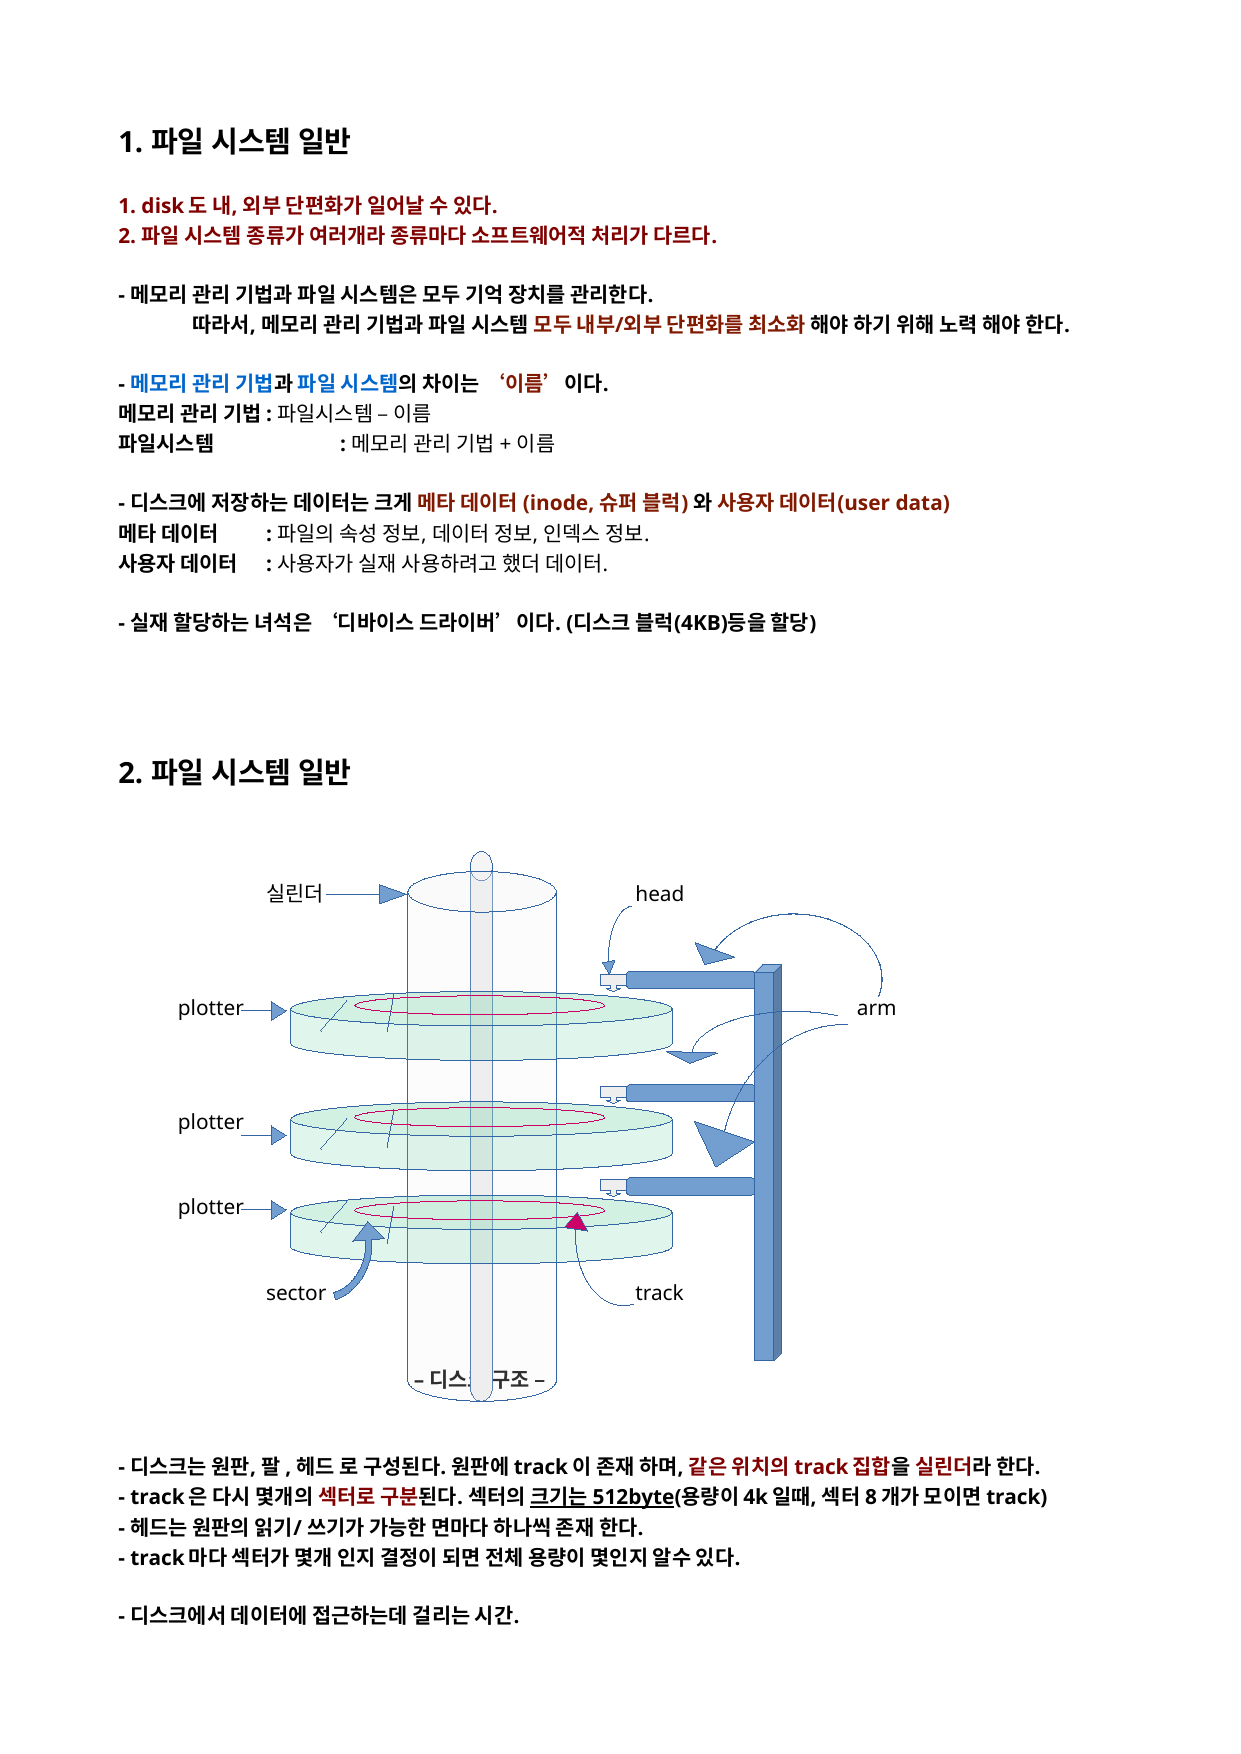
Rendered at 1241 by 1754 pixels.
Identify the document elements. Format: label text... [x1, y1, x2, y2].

text - 디스크에 저장하는 데이터는 크게 메타 데이터 (inode, 슈퍼 블럭) 와 사용자 데이터(user data) [118, 486, 1122, 517]
text 따라서, 메모리 관리 기법과 파일 시스템 모두 내부/외부 단편화를 최소화 해야 하기 위해 노력 해야 한다. [118, 308, 1122, 339]
text arm [782, 993, 1122, 1022]
text [782, 1192, 1122, 1221]
text 파일시스템 : 메모리 관리 기법 + 이름 [118, 428, 1122, 458]
text [579, 993, 754, 1022]
text head [540, 878, 1122, 908]
text - 메모리 관리 기법과 파일 시스템은 모두 기억 장치를 관리한다. [118, 278, 1122, 308]
text [627, 1107, 731, 1135]
text [782, 1278, 1122, 1306]
text - track마다 섹터가 몇개 인지 결정이 되면 전체 용량이 몇인지 알수 있다. [118, 1541, 1122, 1571]
text 2. 파일 시스템 일반 [118, 750, 1122, 792]
text track [586, 1278, 754, 1306]
text [782, 1107, 1122, 1135]
text 실린더 [118, 878, 424, 908]
text [557, 1192, 754, 1221]
text 사용자 데이터 : 사용자가 실재 사용하려고 했더 데이터. [118, 547, 1122, 577]
text - track은 다시 몇개의 섹터로 구분된다. 섹터의 크기는 512byte(용량이4k일때, 섹터 8개가 모이면 track) [118, 1480, 1122, 1511]
text – 디스크 구조 – [118, 1363, 420, 1393]
text 1. 파일 시스템 일반 [118, 118, 1122, 161]
text 1. disk도 내, 외부 단편화가 일어날 수 있다. [118, 189, 1122, 219]
text plotter [118, 1192, 407, 1221]
text 메모리 관리 기법 : 파일시스템 – 이름 [118, 397, 1122, 428]
text – 디스크 구조 – [544, 1363, 1122, 1393]
text - 디스크에서 데이터에 접근하는데 걸리는 시간. [118, 1600, 1122, 1630]
text 메타 데이터 : 파일의 속성 정보, 데이터 정보, 인덱스 정보. [118, 517, 1122, 547]
text [557, 1278, 617, 1306]
text - 메모리 관리 기법과 파일 시스템의 차이는 ‘이름’이다. [118, 367, 1122, 397]
text sector [118, 1278, 407, 1306]
text plotter [118, 993, 384, 1022]
text 2. 파일 시스템 종류가 여러개라 종류마다 소프트웨어적 처리가 다르다. [118, 219, 1122, 249]
text - 디스크는 원판, 팔 , 헤드 로 구성된다. 원판에 track이 존재 하며, 같은 위치의 track집합을 실린더라 한다. [118, 1450, 1122, 1480]
text plotter [118, 1107, 336, 1135]
text [725, 1107, 754, 1135]
text - 헤드는 원판의 읽기/ 쓰기가 가능한 면마다 하나씩 존재 한다. [118, 1511, 1122, 1541]
text - 실재 할당하는 녀석은 ‘디바이스 드라이버’이다. (디스크 블럭(4KB)등을 할당) [118, 606, 1122, 636]
